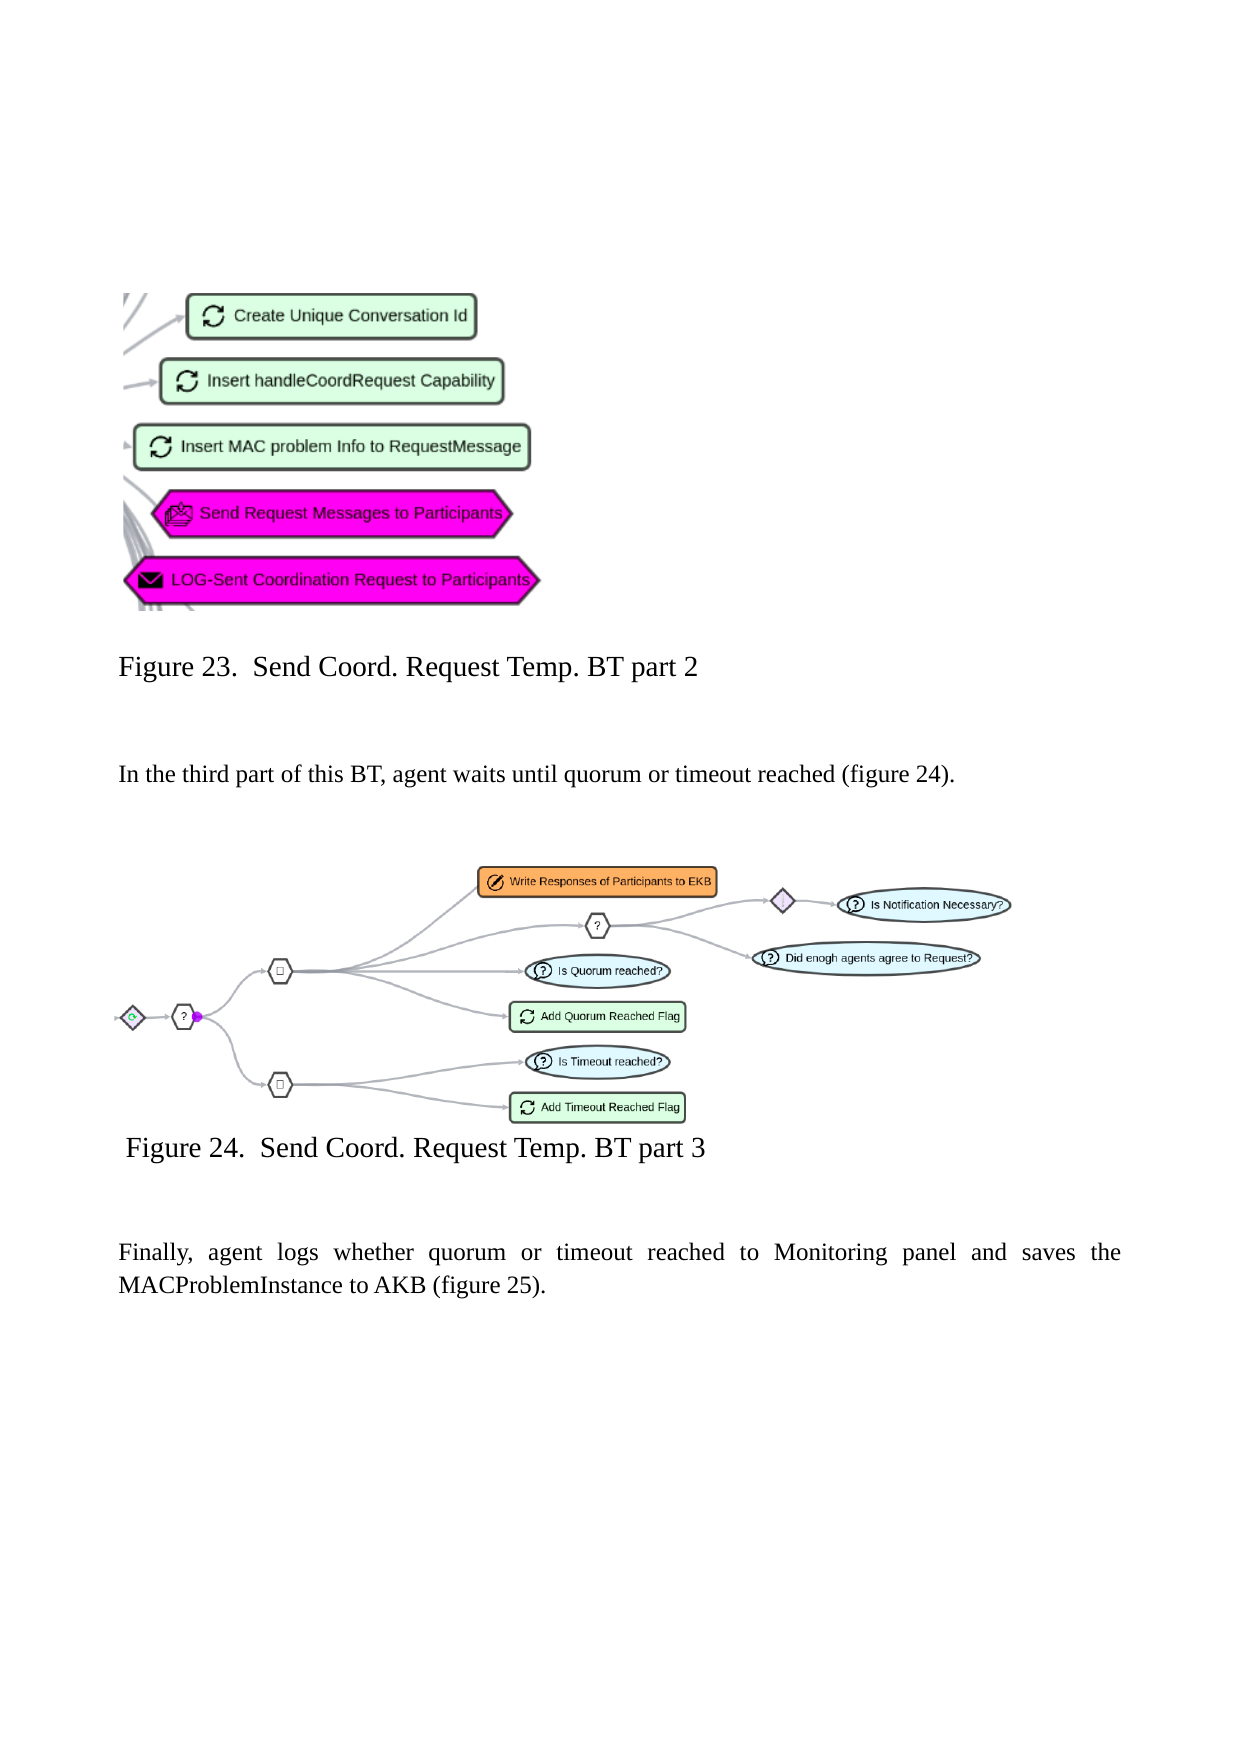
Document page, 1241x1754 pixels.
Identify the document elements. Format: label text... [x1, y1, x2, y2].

picture [114, 861, 1014, 1126]
text In the third part of this BT, agent waits until quorum or timeout reached (figure 24). [118, 755, 1122, 789]
text Finally, agent logs whether quorum or timeout reached to Monitoring panel and saves the MACProblemInstance to AKB (figure 25). [118, 1237, 1122, 1298]
text Figure 24. Send Coord. Request Temp. BT part 3 [118, 861, 1122, 1164]
picture [123, 293, 544, 611]
text Figure 23. Send Coord. Request Temp. BT part 2 [118, 649, 1122, 682]
